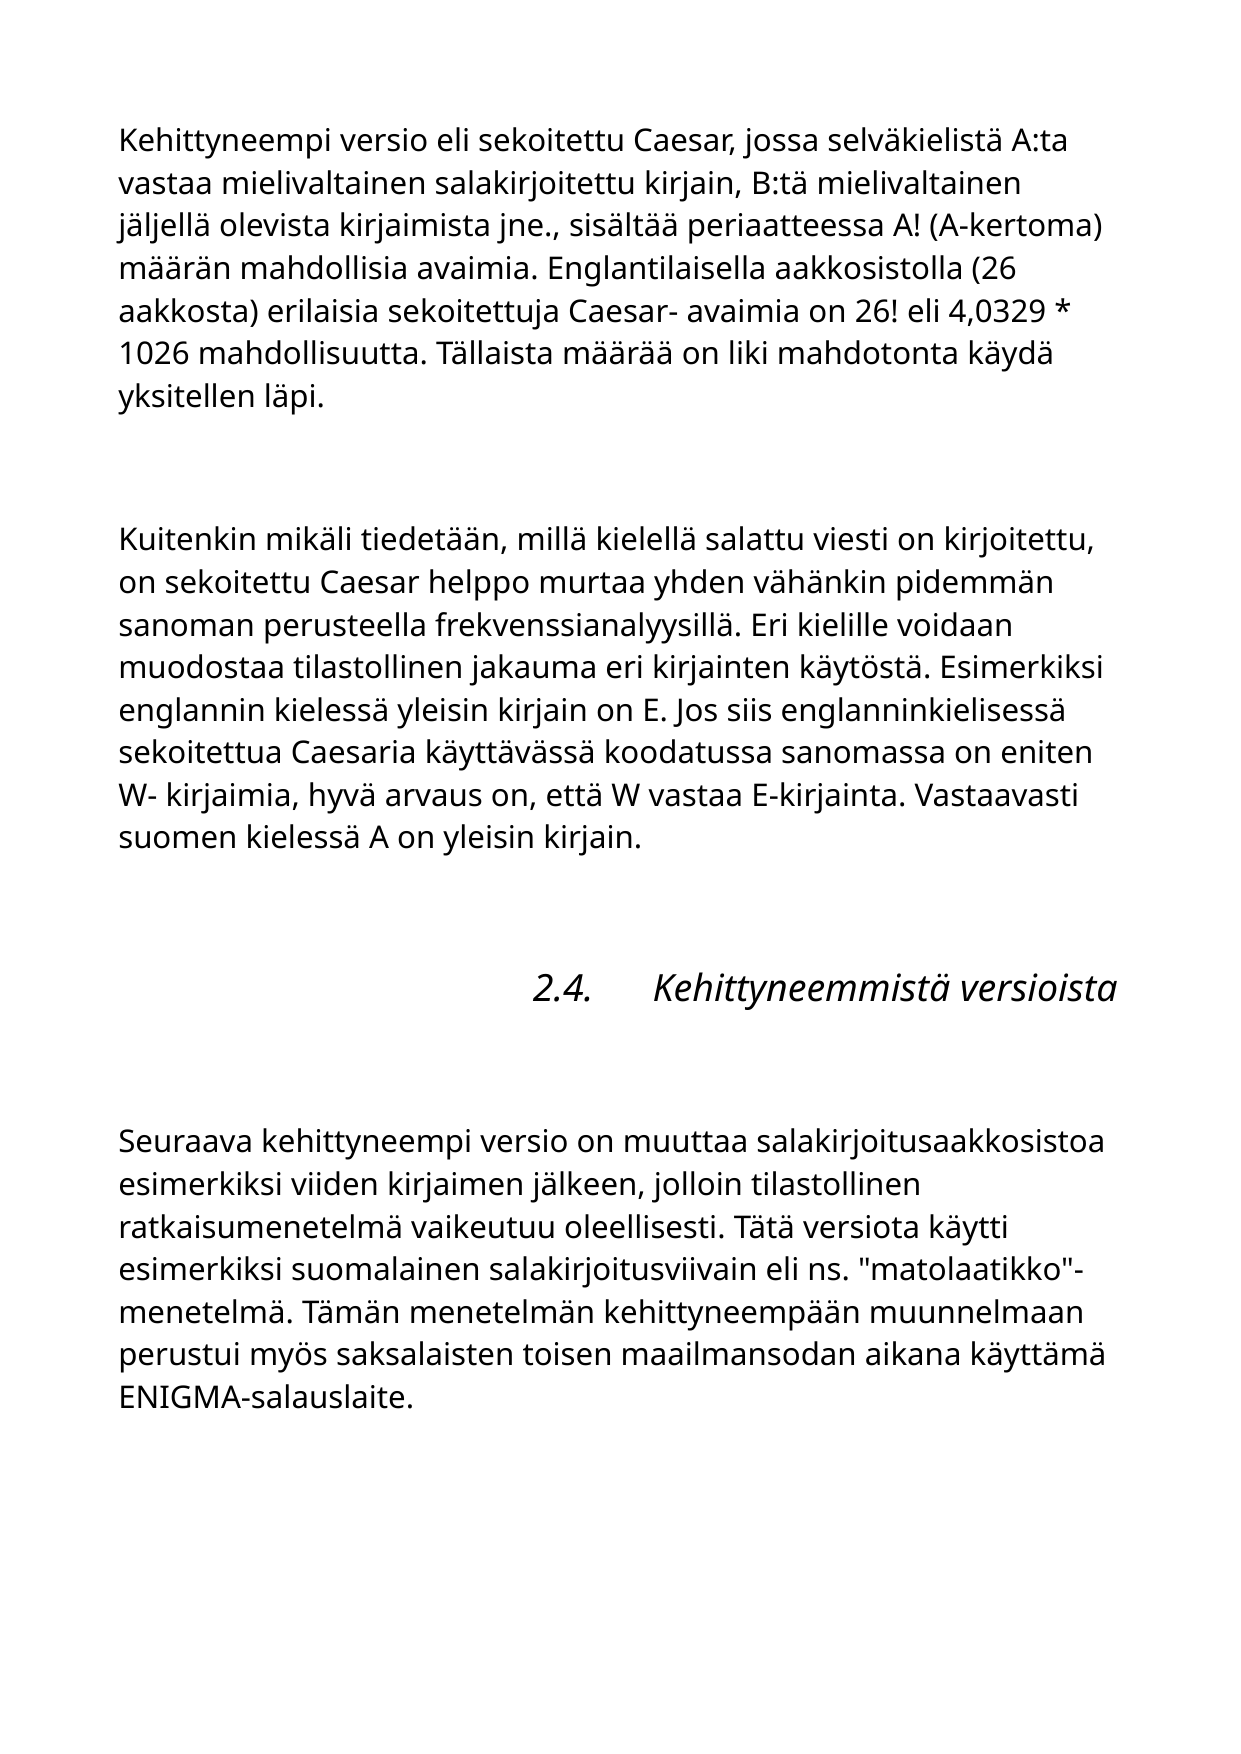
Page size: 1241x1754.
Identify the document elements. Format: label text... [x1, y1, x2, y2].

text Kehittyneempi versio eli sekoitettu Caesar, jossa selväkielistä A:ta vastaa mielivaltainen salakirjoitettu kirjain, B:tä mielivaltainen jäljellä olevista kirjaimista jne., sisältää periaatteessa A! (A-kertoma) määrän mahdollisia avaimia. Englantilaisella aakkosistolla (26 aakkosta) erilaisia sekoitettuja Caesar- avaimia on 26! eli 4,0329 * 1026 mahdollisuutta. Tällaista määrää on liki mahdotonta käydä yksitellen läpi. [118, 118, 1122, 416]
text Kuitenkin mikäli tiedetään, millä kielellä salattu viesti on kirjoitettu, on sekoitettu Caesar helppo murtaa yhden vähänkin pidemmän sanoman perusteella frekvenssianalyysillä. Eri kielille voidaan muodostaa tilastollinen jakauma eri kirjainten käytöstä. Esimerkiksi englannin kielessä yleisin kirjain on E. Jos siis englanninkielisessä sekoitettua Caesaria käyttävässä koodatussa sanomassa on eniten W- kirjaimia, hyvä arvaus on, että W vastaa E-kirjainta. Vastaavasti suomen kielessä A on yleisin kirjain. [118, 517, 1122, 858]
text Seuraava kehittyneempi versio on muuttaa salakirjoitusaakkosistoa esimerkiksi viiden kirjaimen jälkeen, jolloin tilastollinen ratkaisumenetelmä vaikeutuu oleellisesti. Tätä versiota käytti esimerkiksi suomalainen salakirjoitusviivain eli ns. "matolaatikko"- menetelmä. Tämän menetelmän kehittyneempään muunnelmaan perustui myös saksalaisten toisen maailmansodan aikana käyttämä ENIGMA-salauslaite. [118, 1119, 1122, 1418]
list Kehittyneemmistä versioista [250, 961, 1122, 1012]
